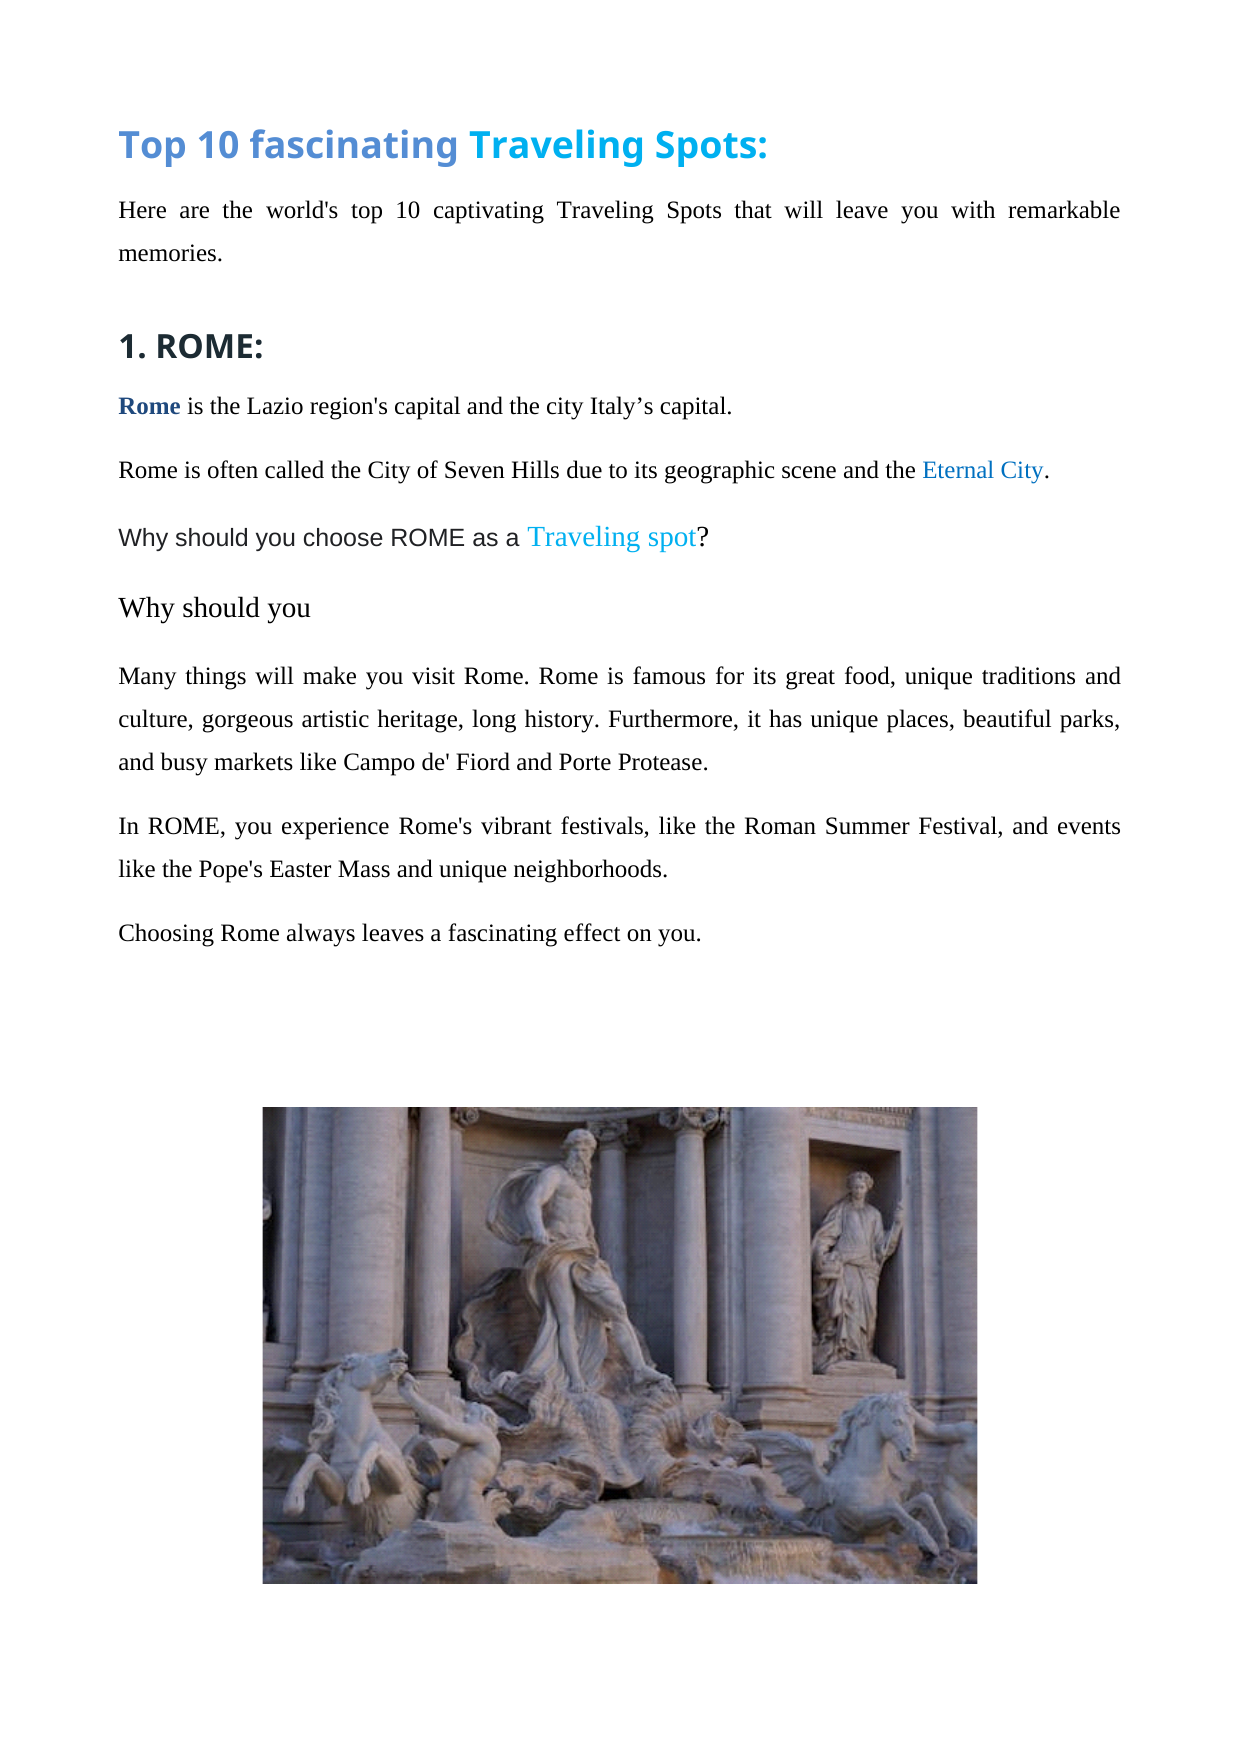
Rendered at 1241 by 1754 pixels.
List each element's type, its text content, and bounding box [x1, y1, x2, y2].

text Many things will make you visit Rome. Rome is famous for its great food, unique traditions and culture, gorgeous artistic heritage, long history. Furthermore, it has unique places, beautiful parks, and busy markets like Campo de' Fiord and Porte Protease. [118, 661, 1122, 776]
text Rome is often called the City of Seven Hills due to its geographic scene and the Eternal City. [118, 455, 1122, 483]
text Here are the world's top 10 captivating Traveling Spots that will leave you with remarkable memories. [118, 195, 1122, 267]
text Rome is the Lazio region's capital and the city Italy’s capital. [118, 391, 1122, 419]
text Top 10 fascinating Traveling Spots: [118, 118, 1122, 169]
text Why should you choose ROME as a Traveling spot? [118, 519, 1122, 552]
text 1. ROME: [118, 323, 1122, 368]
text Choosing Rome always leaves a fascinating effect on you. [118, 918, 1122, 947]
text Why should you [118, 590, 1122, 623]
text In ROME, you experience Rome's vibrant festivals, like the Roman Summer Festival, and events like the Pope's Easter Mass and unique neighborhoods. [118, 811, 1122, 883]
